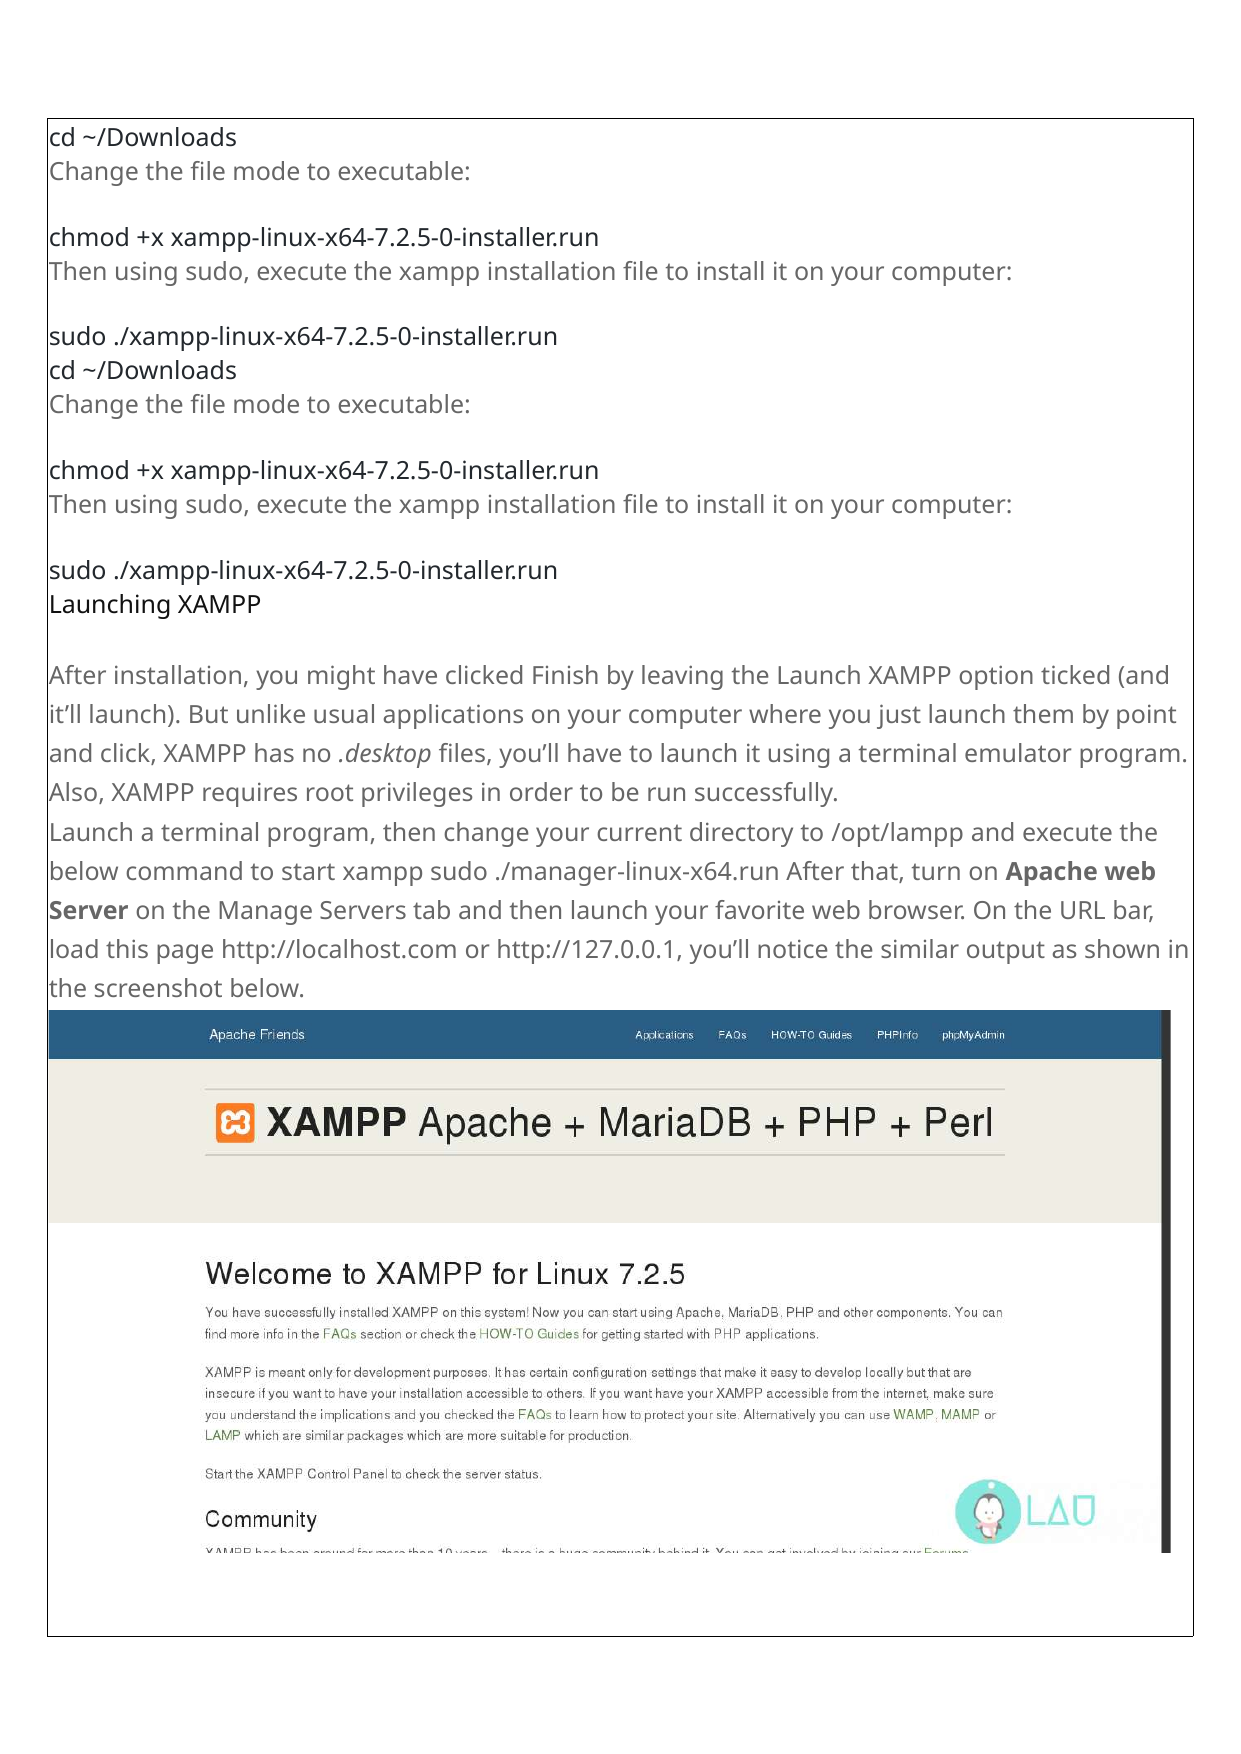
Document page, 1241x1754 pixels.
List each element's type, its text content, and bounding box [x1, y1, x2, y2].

text Then using sudo, execute the xampp installation file to install it on your computer: [48, 487, 1192, 521]
text Then using sudo, execute the xampp installation file to install it on your computer: [48, 253, 1192, 287]
text cd ~/Downloads [48, 119, 1192, 153]
text Change the file mode to executable: [48, 387, 1192, 421]
text chmod +x xampp-linux-x64-7.2.5-0-installer.run [48, 219, 1192, 253]
text Launch a terminal program, then change your current directory to /opt/lampp and execute the below command to start xampp sudo ./manager-linux-x64.run After that, turn on Apache web Server on the Manage Servers tab and then launch your favorite web browser. On the URL bar, load this page http://localhost.com or http://127.0.0.1, you’ll notice the similar output as shown in the screenshot below. [48, 814, 1192, 1005]
text cd ~/Downloads [48, 353, 1192, 387]
text chmod +x xampp-linux-x64-7.2.5-0-installer.run [48, 453, 1192, 487]
subtitle Launching XAMPP [48, 587, 1192, 621]
text Change the file mode to executable: [48, 153, 1192, 187]
text After installation, you might have clicked Finish by leaving the Launch XAMPP option ticked (and it’ll launch). But unlike usual applications on your computer where you just launch them by point and click, XAMPP has no .desktop files, you’ll have to launch it using a terminal emulator program. Also, XAMPP requires root privileges in order to be run successfully. [48, 657, 1192, 809]
text sudo ./xampp-linux-x64-7.2.5-0-installer.run [48, 553, 1192, 587]
picture [48, 1010, 1171, 1553]
text sudo ./xampp-linux-x64-7.2.5-0-installer.run [48, 319, 1192, 353]
